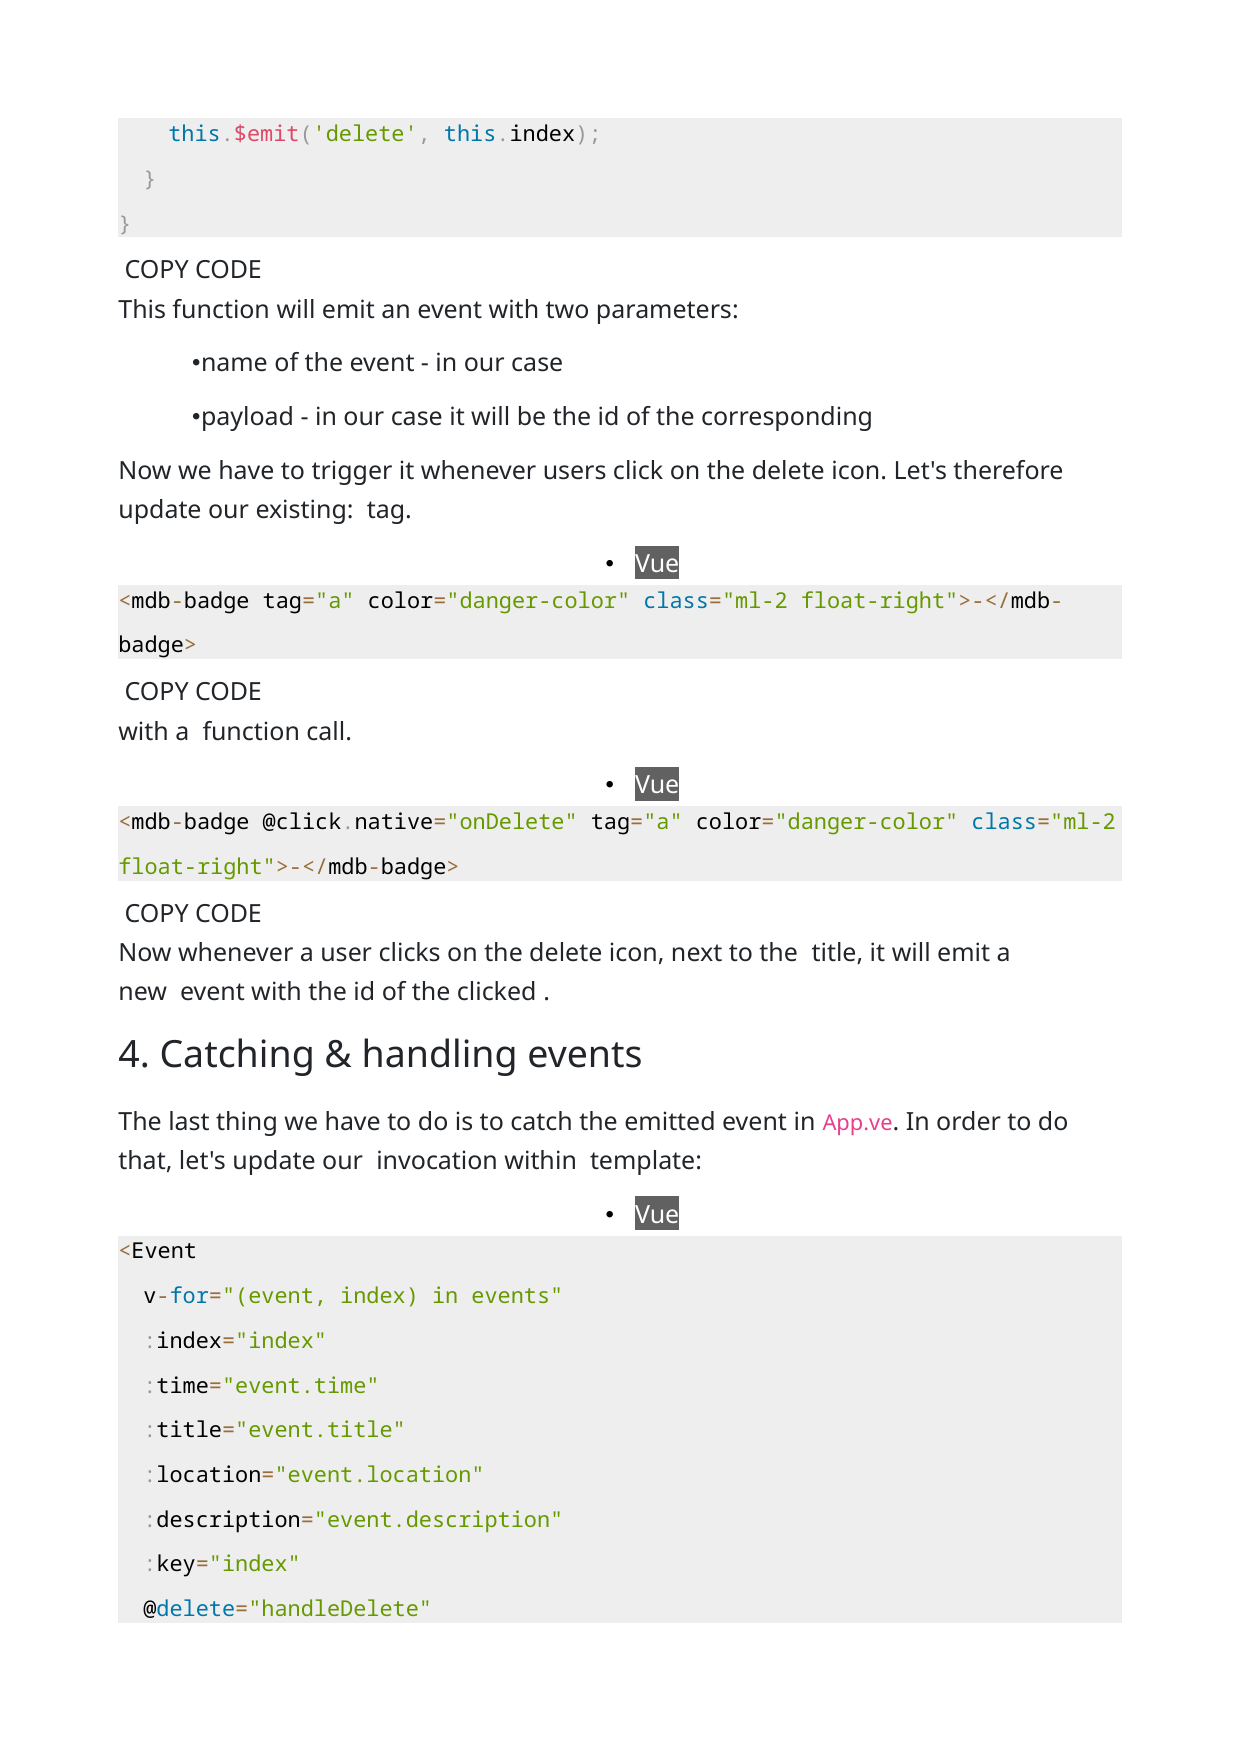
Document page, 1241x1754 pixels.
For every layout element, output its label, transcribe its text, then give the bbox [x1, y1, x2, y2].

text COPY CODE [118, 896, 1122, 929]
text v-for="(event, index) in events" [118, 1280, 1122, 1310]
list Vue [162, 546, 1122, 579]
list Vue [162, 1196, 1122, 1230]
text :title="event.title" [118, 1414, 1122, 1444]
list Vue [162, 767, 1122, 801]
text this.$emit('delete', this.index); [118, 118, 1122, 148]
text <mdb-badge @click.native="onDelete" tag="a" color="danger-color" class="ml-2 float-right">-</mdb-badge> [118, 806, 1122, 881]
text <Event [118, 1236, 1122, 1265]
text :time="event.time" [118, 1369, 1122, 1399]
text } [118, 163, 1122, 193]
text <mdb-badge tag="a" color="danger-color" class="ml-2 float-right">-</mdb-badge> [118, 585, 1122, 659]
list payload - in our case it will be the id of the corresponding [118, 399, 1122, 433]
list name of the event - in our case [118, 345, 1122, 379]
text This function will emit an event with two parameters: [118, 291, 1122, 325]
text @delete="handleDelete" [118, 1593, 1122, 1623]
text COPY CODE [118, 252, 1122, 286]
text :location="event.location" [118, 1459, 1122, 1489]
text with a function call. [118, 713, 1122, 747]
subtitle 4. Catching & handling events [118, 1028, 1122, 1079]
text COPY CODE [118, 674, 1122, 708]
text Now we have to trigger it whenever users click on the delete icon. Let's therefore update our existing: tag. [118, 453, 1122, 526]
text :description="event.description" [118, 1504, 1122, 1533]
text Now whenever a user clicks on the delete icon, next to the title, it will emit a new event with the id of the clicked . [118, 935, 1122, 1008]
text :key="index" [118, 1548, 1122, 1578]
text The last thing we have to do is to catch the emitted event in App.ve. In order to do that, let's update our invocation within template: [118, 1103, 1122, 1177]
text } [118, 207, 1122, 237]
text :index="index" [118, 1325, 1122, 1355]
